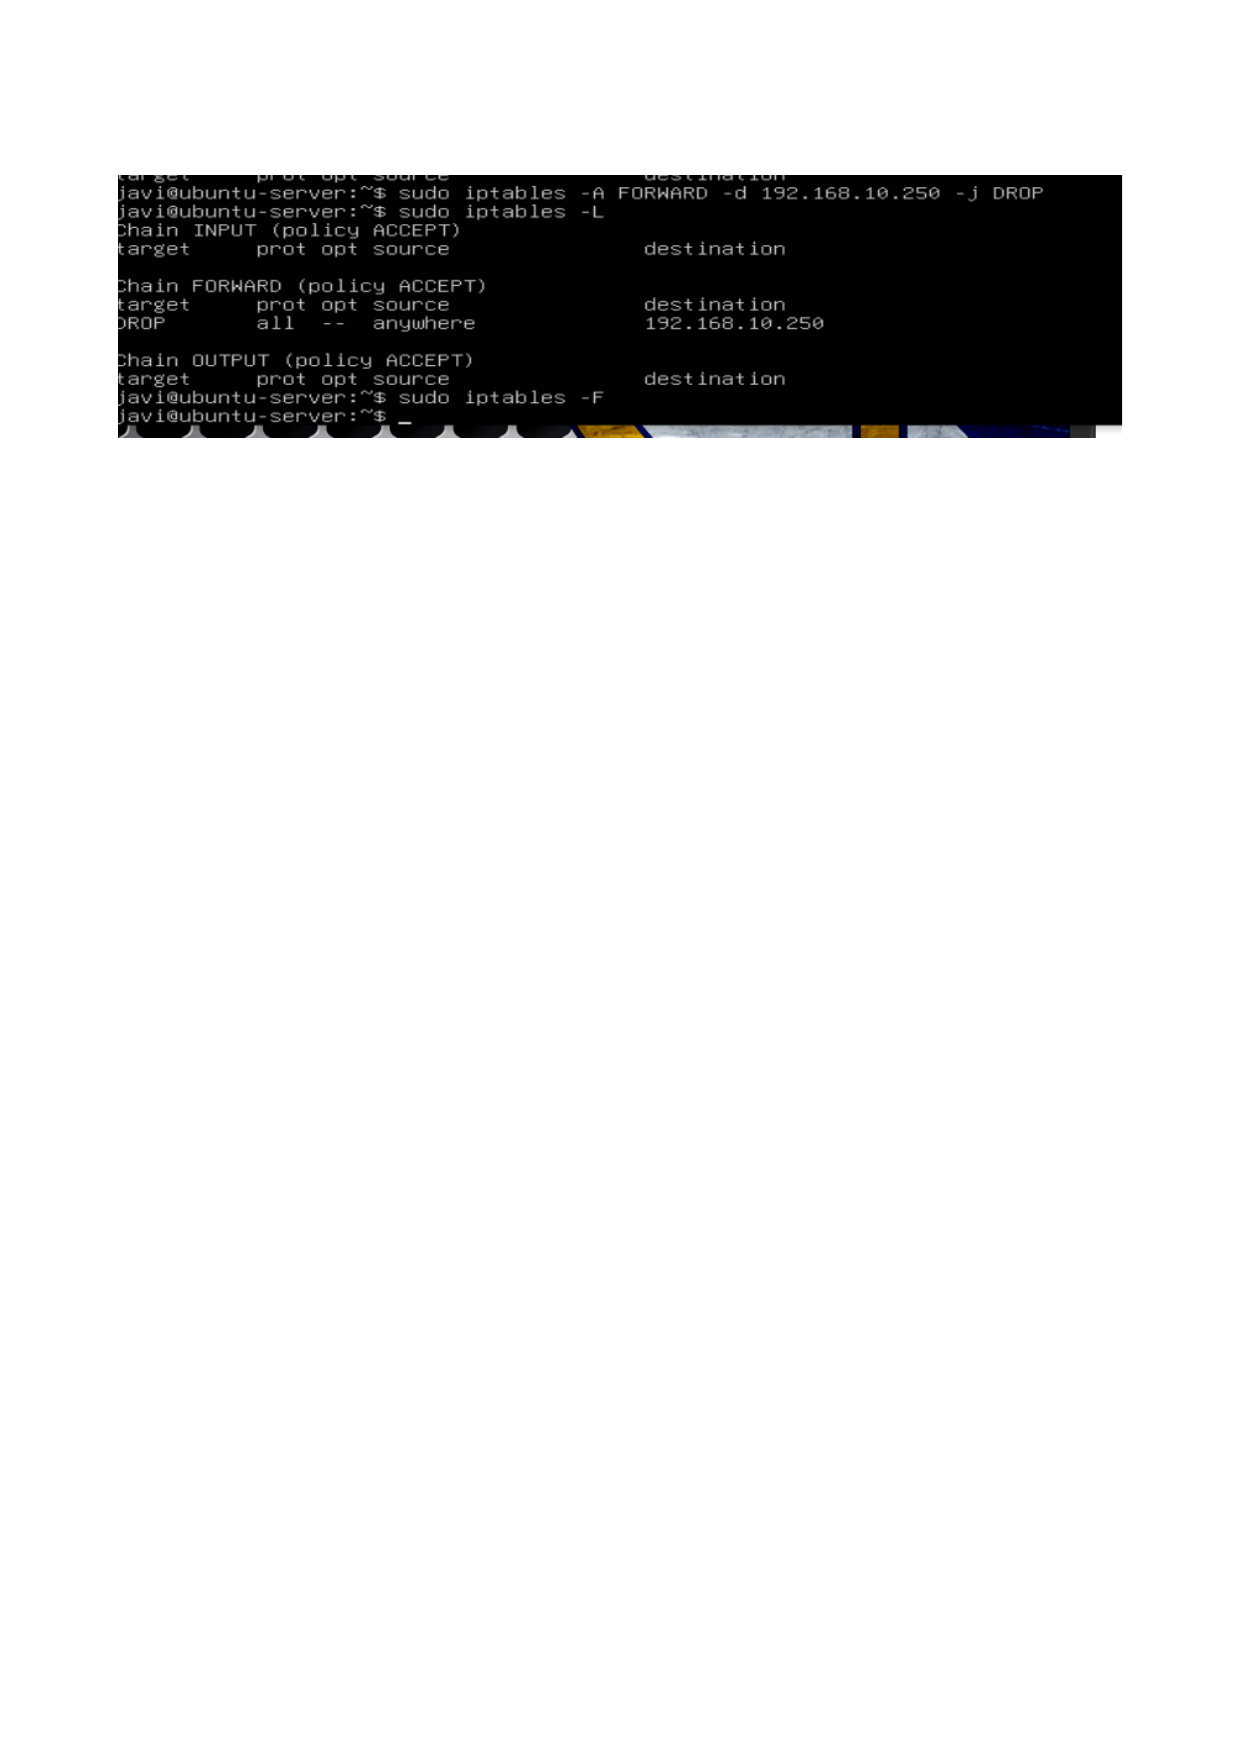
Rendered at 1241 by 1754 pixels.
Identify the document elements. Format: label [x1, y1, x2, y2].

picture [118, 175, 1123, 438]
